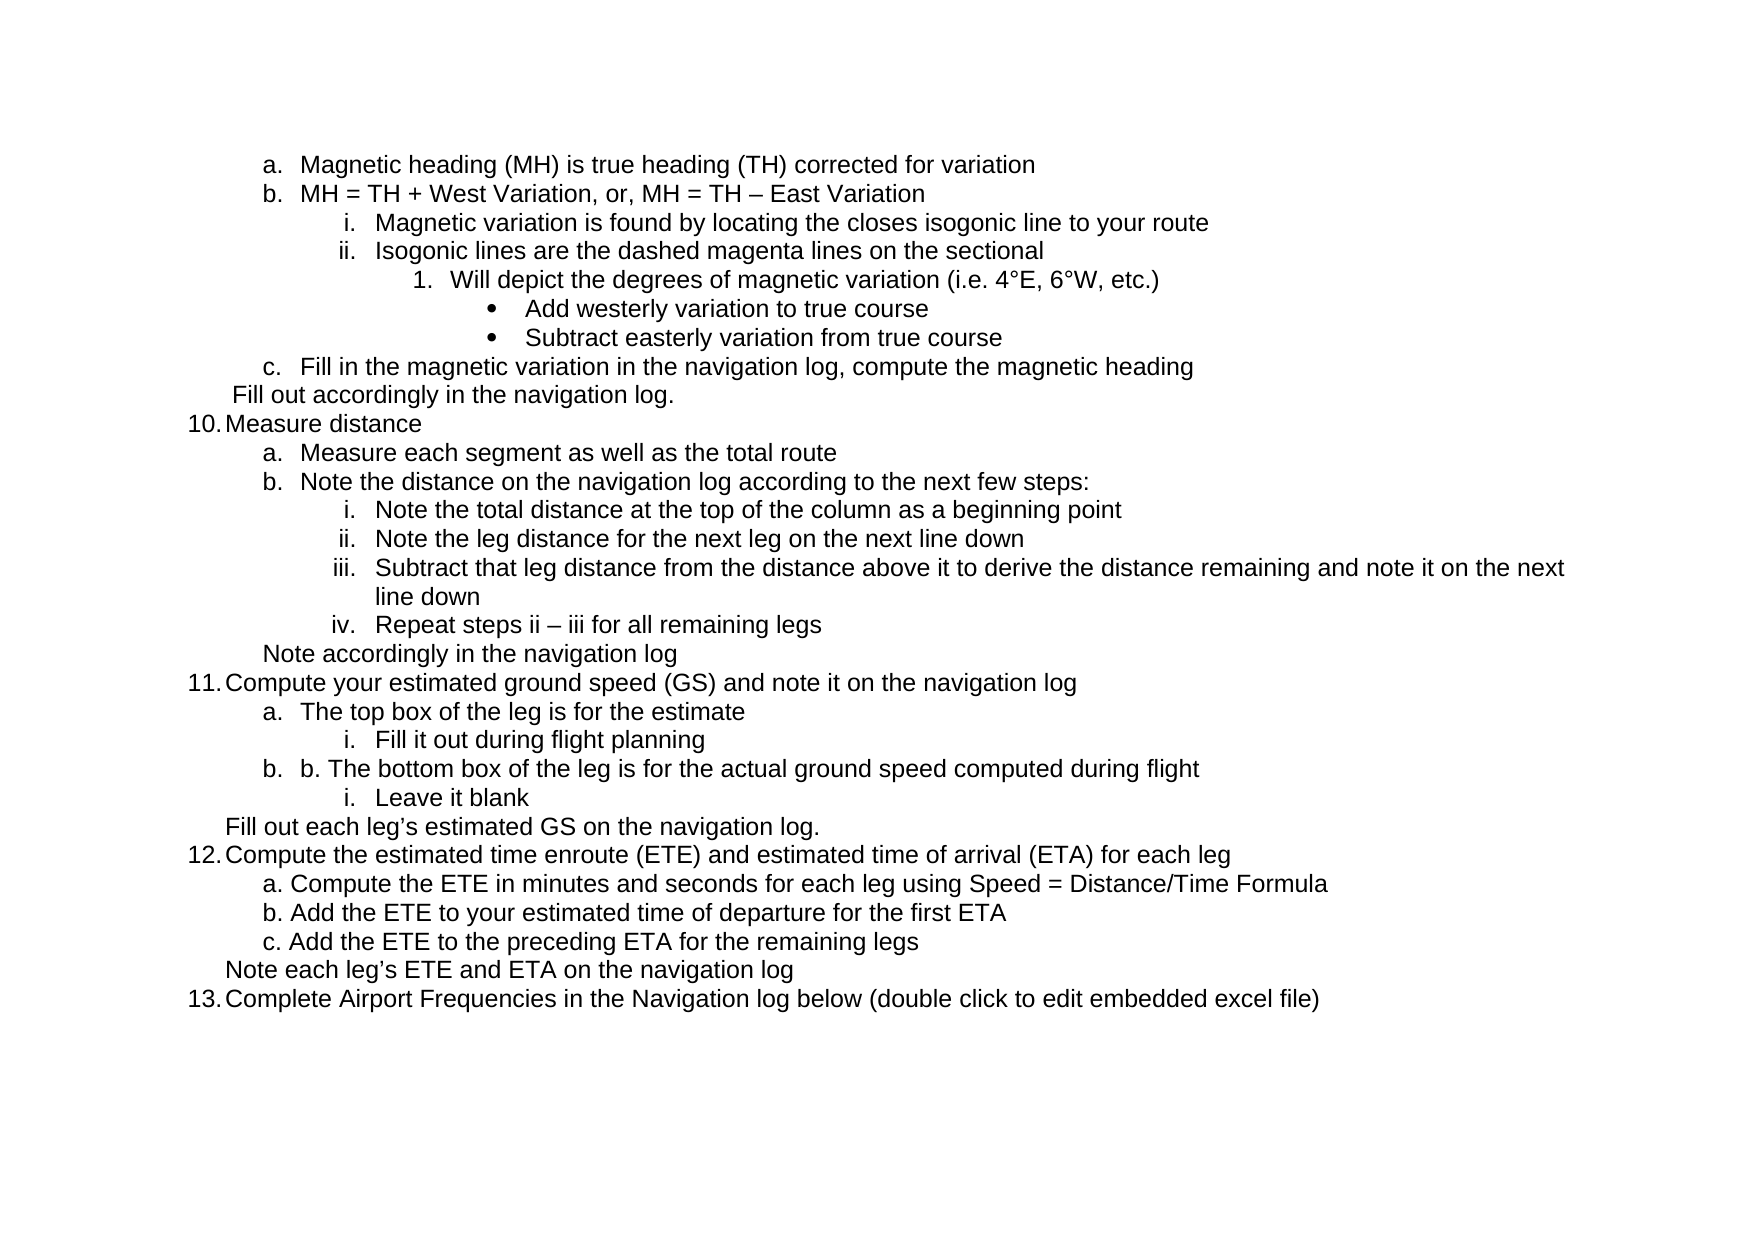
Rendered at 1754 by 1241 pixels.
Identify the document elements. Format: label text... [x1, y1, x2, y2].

list Magnetic heading (MH) is true heading (TH) corrected for variation [262, 150, 1604, 179]
text Note each leg’s ETE and ETA on the navigation log [150, 955, 1604, 984]
list Note the distance on the navigation log according to the next few steps: [262, 466, 1604, 495]
list Compute the estimated time enroute (ETE) and estimated time of arrival (ETA) for each leg [187, 840, 1604, 869]
list MH = TH + West Variation, or, MH = TH – East Variation [262, 179, 1604, 207]
list Note the total distance at the top of the column as a beginning point [356, 495, 1604, 524]
text Fill out each leg’s estimated GS on the navigation log. [150, 811, 1604, 840]
text b. Add the ETE to your estimated time of departure for the first ETA [262, 898, 1604, 926]
list Repeat steps ii – iii for all remaining legs [356, 610, 1604, 639]
list Measure each segment as well as the total route [262, 438, 1604, 466]
list Compute your estimated ground speed (GS) and note it on the navigation log [187, 668, 1604, 696]
list b. The bottom box of the leg is for the actual ground speed computed during flight [262, 754, 1604, 783]
list Subtract that leg distance from the distance above it to derive the distance remaining and note it on the next line down [356, 553, 1604, 610]
list Will depict the degrees of magnetic variation (i.e. 4°E, 6°W, etc.) [412, 265, 1604, 294]
text c. Add the ETE to the preceding ETA for the remaining legs [262, 926, 1604, 955]
list Fill it out during flight planning [356, 725, 1604, 754]
list Isogonic lines are the dashed magenta lines on the sectional [356, 236, 1604, 265]
list The top box of the leg is for the estimate [262, 696, 1604, 725]
text a. Compute the ETE in minutes and seconds for each leg using Speed = Distance/Time Formula [262, 869, 1604, 898]
list Measure distance [187, 409, 1604, 438]
list Add westerly variation to true course [487, 294, 1604, 323]
list Leave it blank [356, 783, 1604, 811]
list Magnetic variation is found by locating the closes isogonic line to your route [356, 207, 1604, 236]
list Note the leg distance for the next leg on the next line down [356, 524, 1604, 553]
text Note accordingly in the navigation log [262, 639, 1604, 668]
text Fill out accordingly in the navigation log. [150, 380, 1604, 409]
list Subtract easterly variation from true course [487, 323, 1604, 351]
list Fill in the magnetic variation in the navigation log, compute the magnetic heading [262, 351, 1604, 380]
list Complete Airport Frequencies in the Navigation log below (double click to edit embedded excel file) [187, 984, 1604, 1013]
